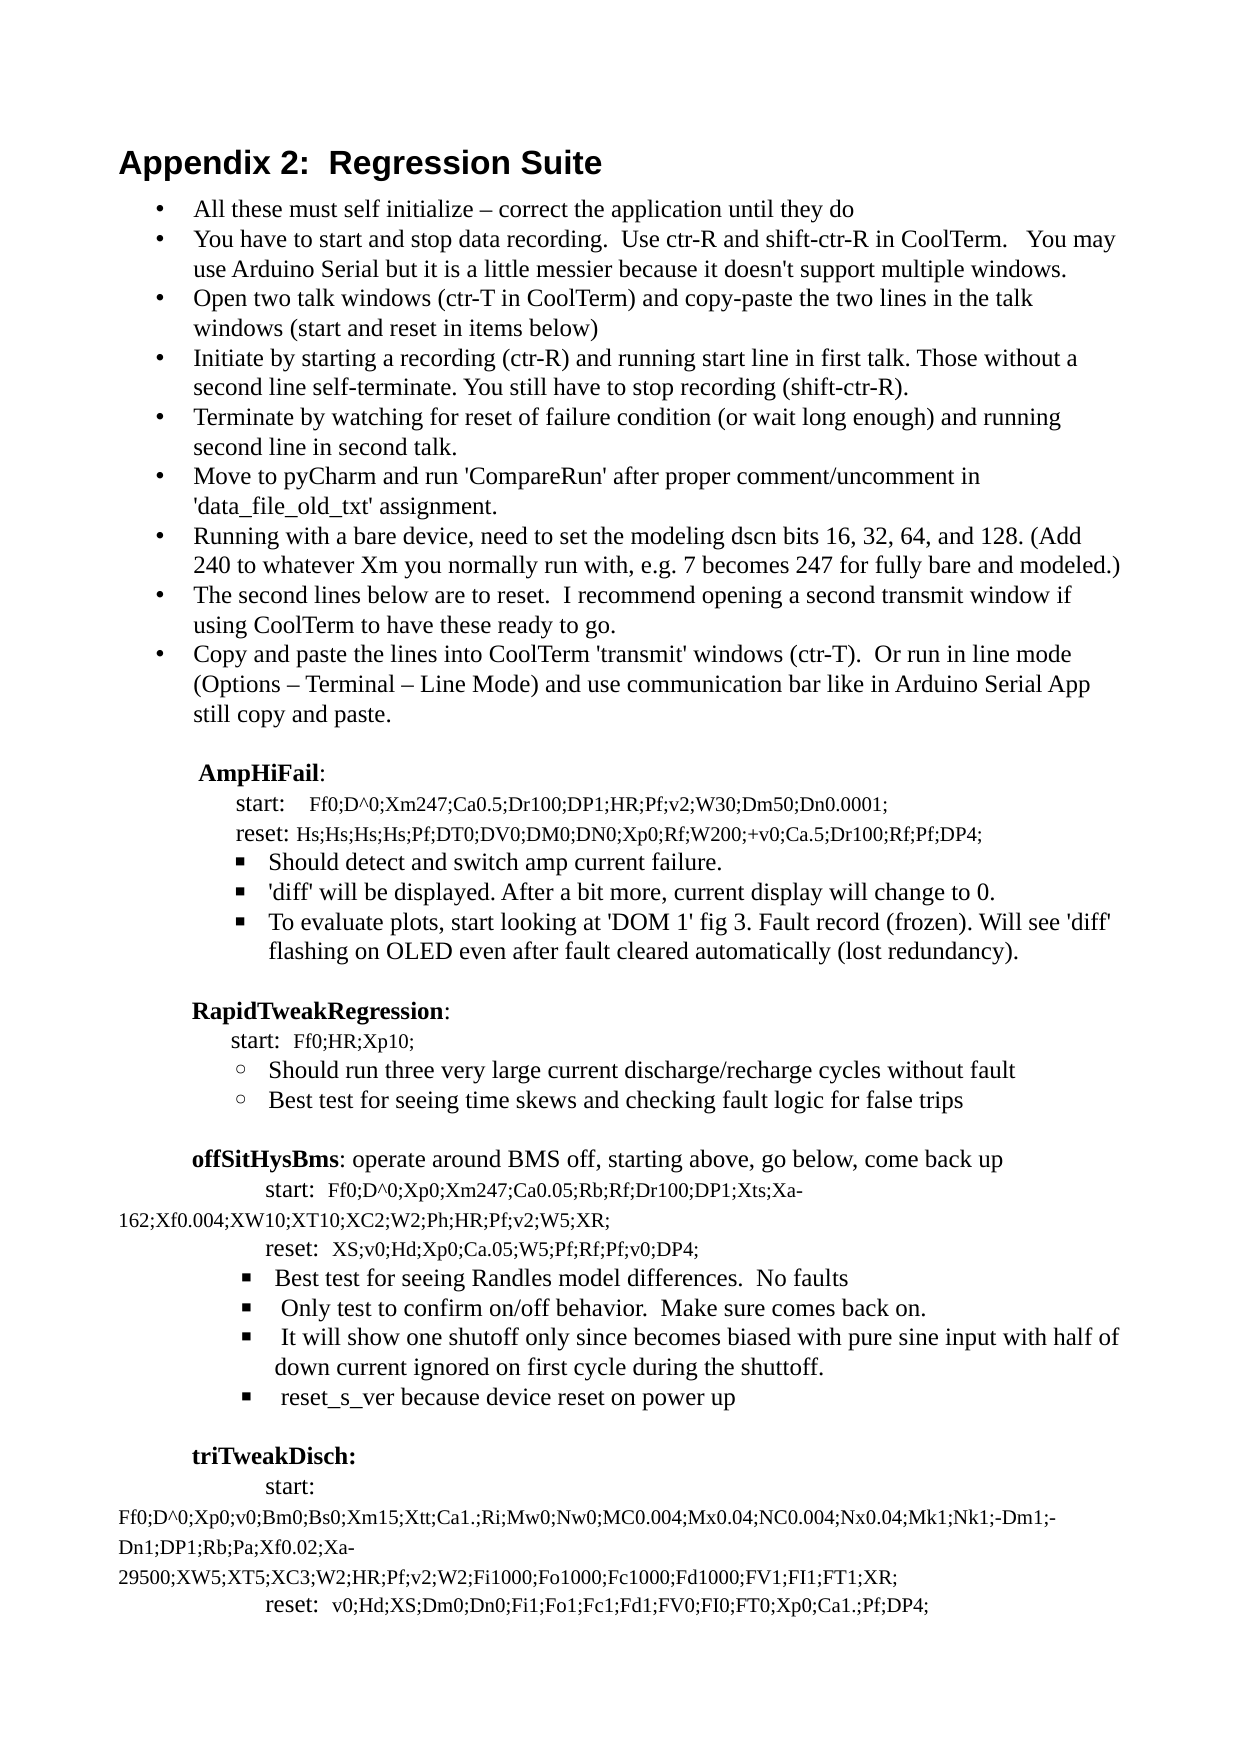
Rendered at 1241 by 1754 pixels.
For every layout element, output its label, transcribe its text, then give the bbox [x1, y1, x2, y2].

list Best test for seeing Randles model differences. No faults [237, 1262, 1122, 1292]
list It will show one shutoff only since becomes biased with pure sine input with half of down current ignored on first cycle during the shuttoff. [237, 1321, 1122, 1381]
list To evaluate plots, start looking at 'DOM 1' fig 3. Fault record (frozen). Will see 'diff' flashing on OLED even after fault cleared automatically (lost redundancy). [231, 906, 1122, 965]
text RapidTweakRegression: [118, 995, 1122, 1024]
text reset: XS;v0;Hd;Xp0;Ca.05;W5;Pf;Rf;Pf;v0;DP4; [118, 1232, 1122, 1262]
list start: Ff0;HR;Xp10; [193, 1024, 1122, 1054]
subtitle Appendix 2: Regression Suite [118, 143, 1122, 182]
list You have to start and stop data recording. Use ctr-R and shift-ctr-R in CoolTerm. You may use Arduino Serial but it is a little messier because it doesn't support multiple windows. [156, 223, 1122, 282]
list Should run three very large current discharge/recharge cycles without fault [231, 1054, 1122, 1084]
list Only test to confirm on/off behavior. Make sure comes back on. [237, 1292, 1122, 1321]
list Move to pyCharm and run 'CompareRun' after proper comment/uncomment in 'data_file_old_txt' assignment. [156, 461, 1122, 520]
list The second lines below are to reset. I recommend opening a second transmit window if using CoolTerm to have these ready to go. [156, 579, 1122, 639]
list reset_s_ver because device reset on power up [237, 1381, 1122, 1411]
text start: Ff0;D^0;Xp0;v0;Bm0;Bs0;Xm15;Xtt;Ca1.;Ri;Mw0;Nw0;MC0.004;Mx0.04;NC0.004;Nx0.04;Mk1;Nk1;-Dm1;-Dn1;DP1;Rb;Pa;Xf0.02;Xa-29500;XW5;XT5;XC3;W2;HR;Pf;v2;W2;Fi1000;Fo1000;Fc1000;Fd1000;FV1;FI1;FT1;XR; [118, 1470, 1122, 1589]
list Open two talk windows (ctr-T in CoolTerm) and copy-paste the two lines in the talk windows (start and reset in items below) [156, 282, 1122, 342]
list Running with a bare device, need to set the modeling dscn bits 16, 32, 64, and 128. (Add 240 to whatever Xm you normally run with, e.g. 7 becomes 247 for fully bare and modeled.) [156, 520, 1122, 579]
list start: Ff0;D^0;Xm247;Ca0.5;Dr100;DP1;HR;Pf;v2;W30;Dm50;Dn0.0001; [198, 787, 1122, 817]
list All these must self initialize – correct the application until they do [156, 194, 1122, 223]
list Copy and paste the lines into CoolTerm 'transmit' windows (ctr-T). Or run in line mode (Options – Terminal – Line Mode) and use communication bar like in Arduino Serial App still copy and paste. [156, 639, 1122, 728]
text offSitHysBms: operate around BMS off, starting above, go below, come back up [118, 1143, 1122, 1173]
list 'diff' will be displayed. After a bit more, current display will change to 0. [231, 876, 1122, 906]
text reset: v0;Hd;XS;Dm0;Dn0;Fi1;Fo1;Fc1;Fd1;FV0;FI0;FT0;Xp0;Ca1.;Pf;DP4; [118, 1589, 1122, 1618]
text triTweakDisch: [118, 1440, 1122, 1470]
list Terminate by watching for reset of failure condition (or wait long enough) and running second line in second talk. [156, 401, 1122, 461]
list Initiate by starting a recording (ctr-R) and running start line in first talk. Those without a second line self-terminate. You still have to stop recording (shift-ctr-R). [156, 342, 1122, 401]
list Best test for seeing time skews and checking fault logic for false trips [231, 1084, 1122, 1114]
list reset: Hs;Hs;Hs;Hs;Pf;DT0;DV0;DM0;DN0;Xp0;Rf;W200;+v0;Ca.5;Dr100;Rf;Pf;DP4; [198, 817, 1122, 846]
text start: Ff0;D^0;Xp0;Xm247;Ca0.05;Rb;Rf;Dr100;DP1;Xts;Xa-162;Xf0.004;XW10;XT10;XC2;W2;Ph;HR;Pf;v2;W5;XR; [118, 1173, 1122, 1232]
list AmpHiFail: [161, 757, 1122, 787]
list Should detect and switch amp current failure. [231, 846, 1122, 876]
